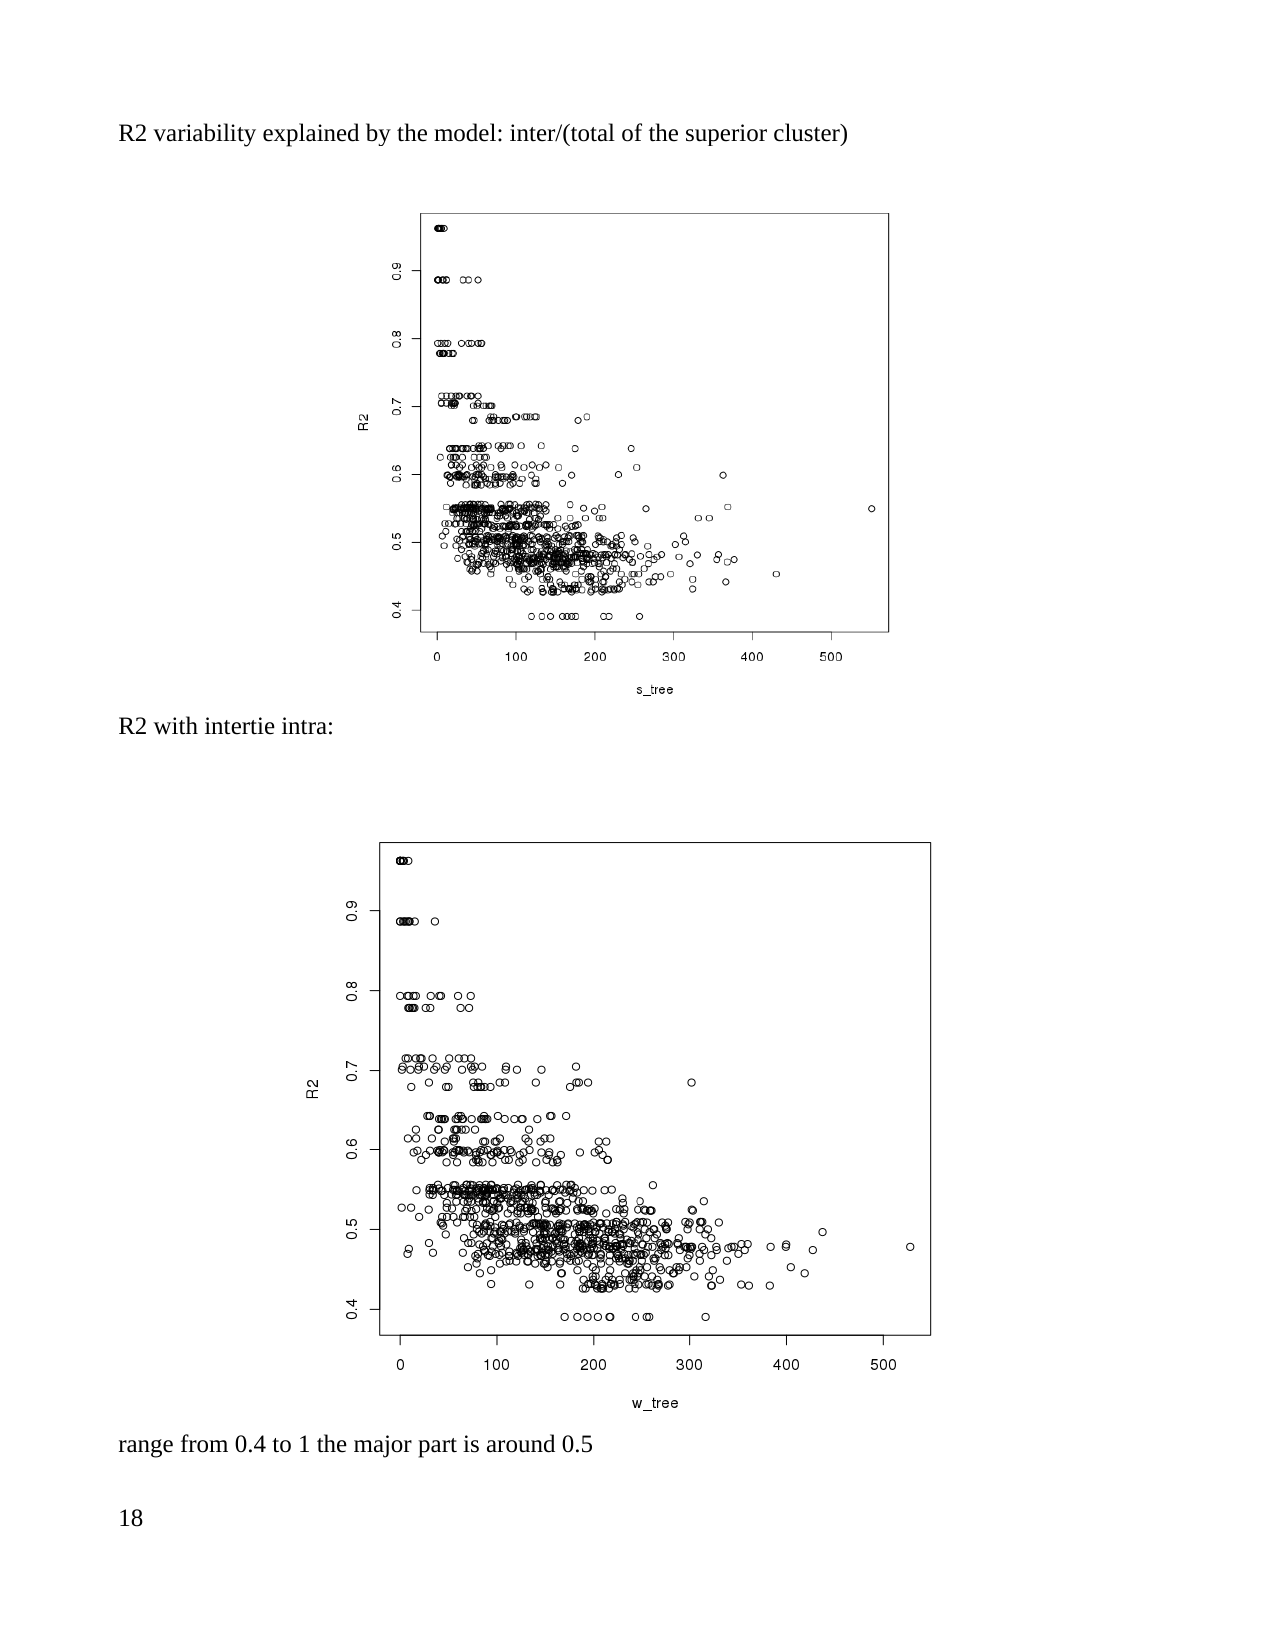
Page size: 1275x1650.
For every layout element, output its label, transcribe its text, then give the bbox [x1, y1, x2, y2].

text range from 0.4 to 1 the major part is around 0.5 [118, 768, 1157, 1457]
picture [306, 768, 969, 1429]
text R2 with intertie intra: [118, 147, 1157, 739]
picture [354, 146, 921, 711]
text R2 variability explained by the model: inter/(total of the superior cluster) [118, 118, 1157, 147]
